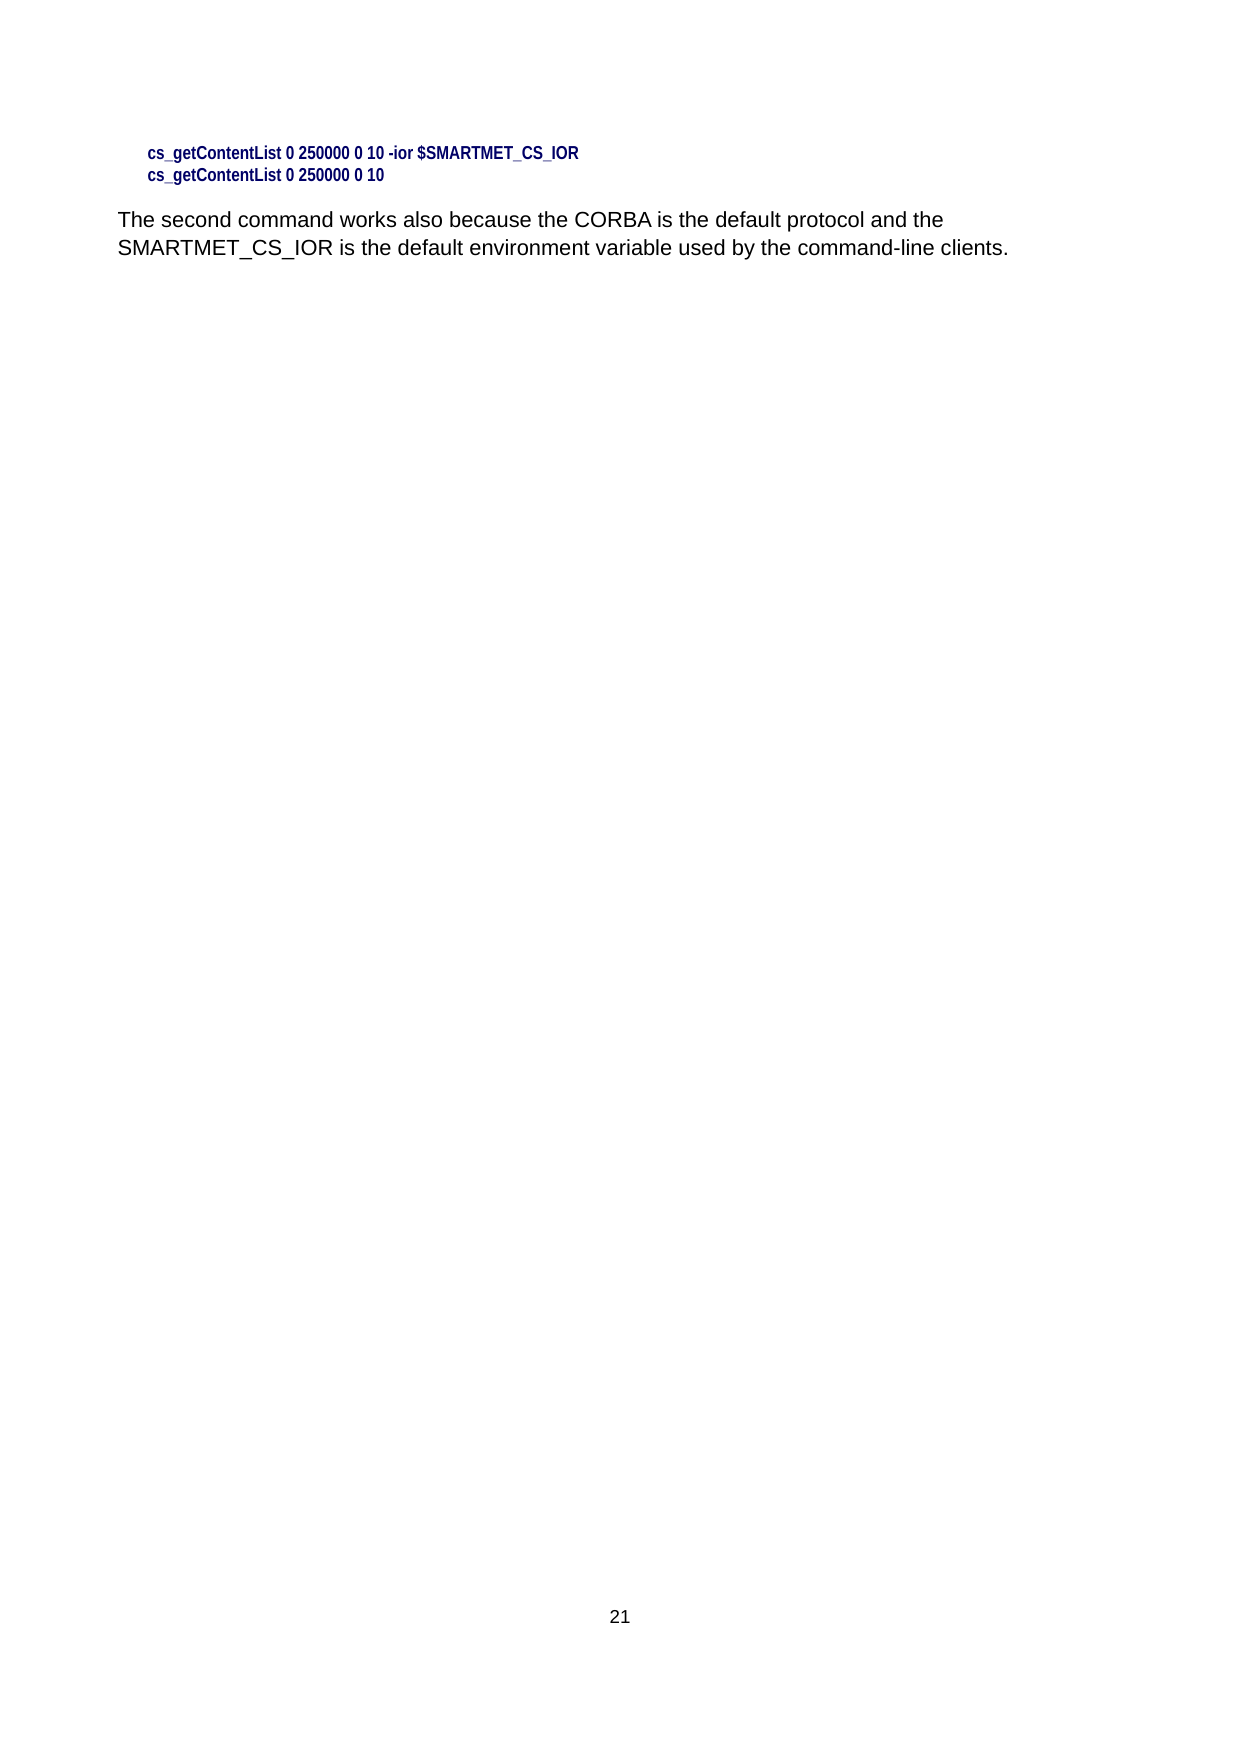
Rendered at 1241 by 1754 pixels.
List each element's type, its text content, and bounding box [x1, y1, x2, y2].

text The second command works also because the CORBA is the default protocol and the SMARTMET_CS_IOR is the default environment variable used by the command-line clients. [117, 207, 1122, 260]
text cs_getContentList 0 250000 0 10 -ior $SMARTMET_CS_IOR [117, 142, 1122, 164]
text cs_getContentList 0 250000 0 10 [117, 164, 1122, 185]
